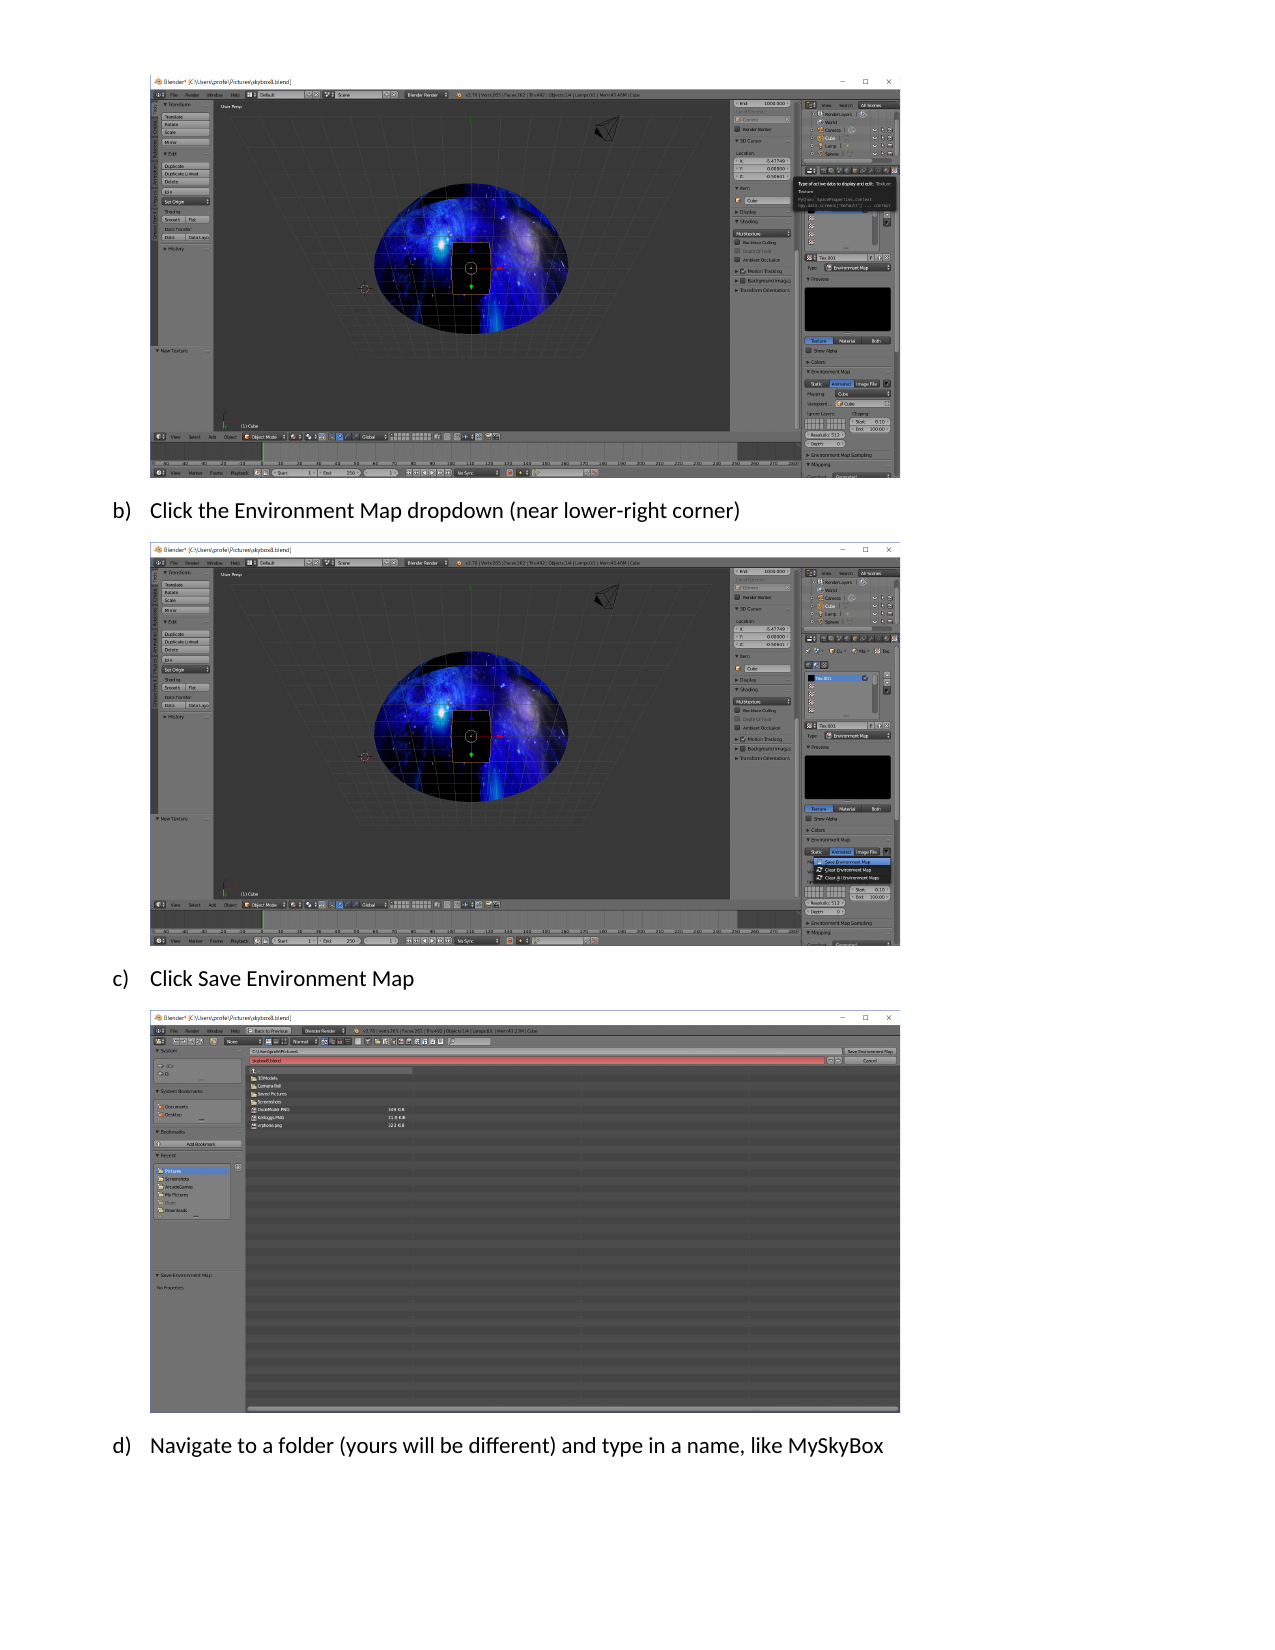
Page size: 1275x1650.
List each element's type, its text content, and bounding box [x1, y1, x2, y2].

list Click Save Environment Map [112, 964, 1200, 992]
list Navigate to a folder (yours will be different) and type in a name, like MySkyBox [112, 1432, 1200, 1459]
list Click the Environment Map dropdown (near lower-right corner) [112, 496, 1200, 524]
